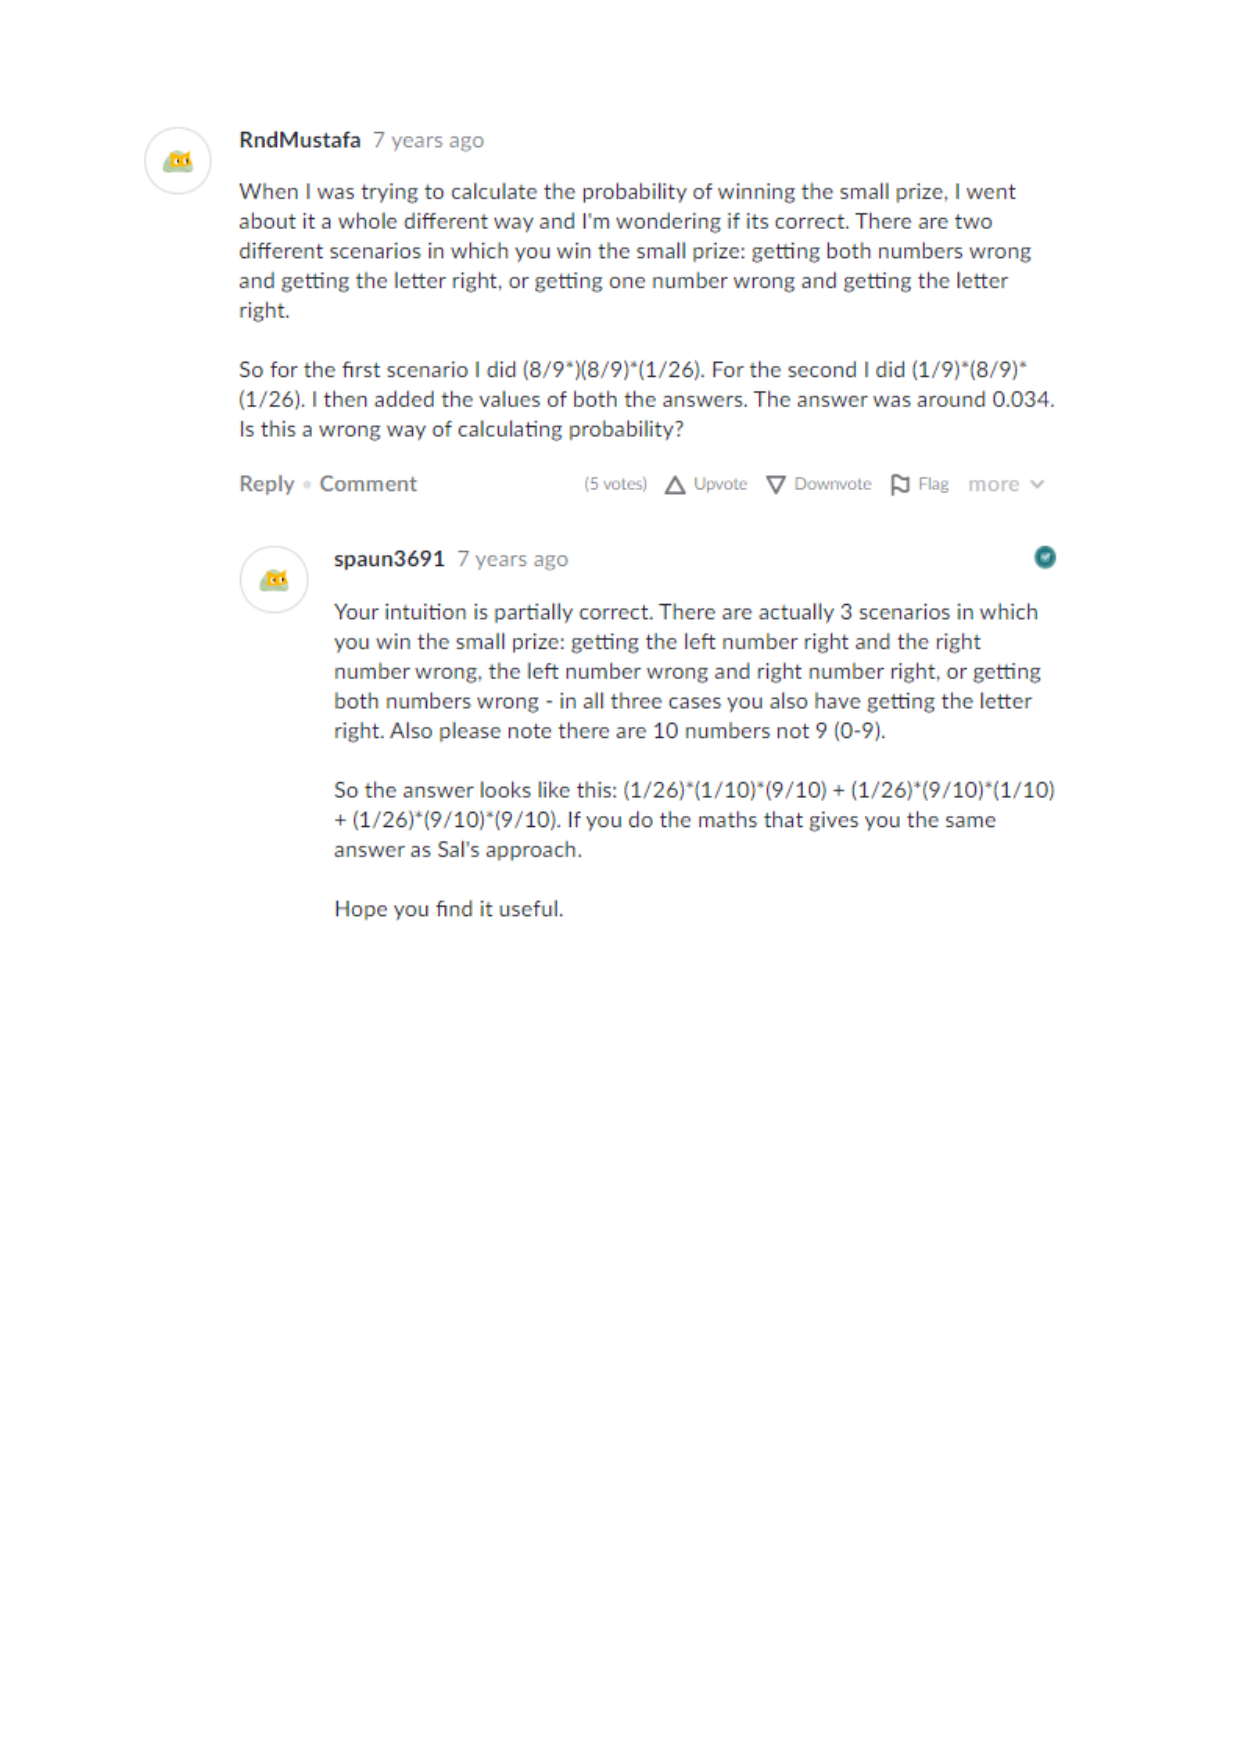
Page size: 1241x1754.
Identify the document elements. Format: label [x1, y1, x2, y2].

picture [118, 118, 1122, 926]
